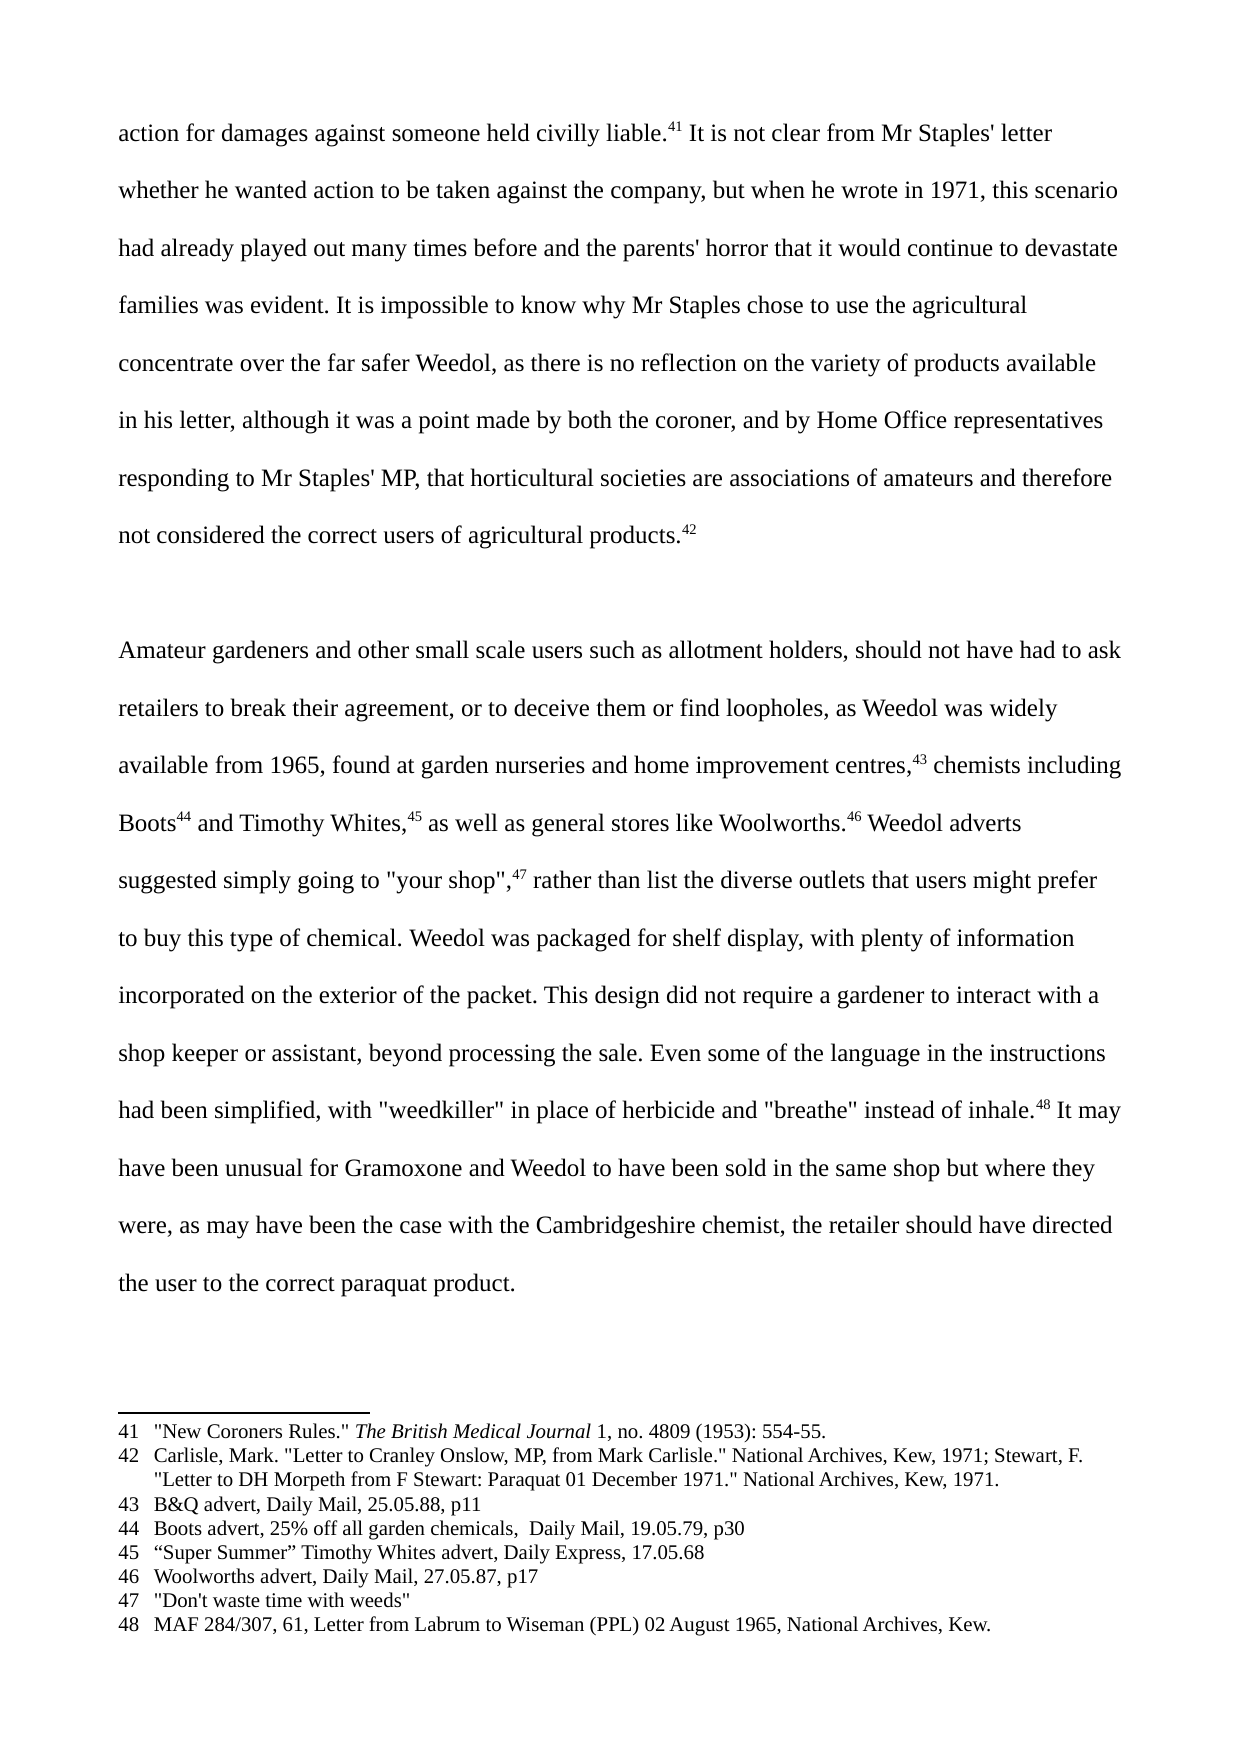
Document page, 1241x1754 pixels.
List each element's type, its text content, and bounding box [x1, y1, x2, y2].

text Amateur gardeners and other small scale users such as allotment holders, should not have had to ask retailers to break their agreement, or to deceive them or find loopholes, as Weedol was widely available from 1965, found at garden nurseries and home improvement centres, chemists including Boots and Timothy Whites, as well as general stores like Woolworths. Weedol adverts suggested simply going to "your shop", rather than list the diverse outlets that users might prefer to buy this type of chemical. Weedol was packaged for shelf display, with plenty of information incorporated on the exterior of the packet. This design did not require a gardener to interact with a shop keeper or assistant, beyond processing the sale. Even some of the language in the instructions had been simplified, with "weedkiller" in place of herbicide and "breathe" instead of inhale. It may have been unusual for Gramoxone and Weedol to have been sold in the same shop but where they were, as may have been the case with the Cambridgeshire chemist, the retailer should have directed the user to the correct paraquat product. [118, 636, 1122, 1297]
text Boots advert, 25% off all garden chemicals, Daily Mail, 19.05.79, p30 [118, 1516, 1122, 1539]
text action for damages against someone held civilly liable. It is not clear from Mr Staples' letter whether he wanted action to be taken against the company, but when he wrote in 1971, this scenario had already played out many times before and the parents' horror that it would continue to devastate families was evident. It is impossible to know why Mr Staples chose to use the agricultural concentrate over the far safer Weedol, as there is no reflection on the variety of products available in his letter, although it was a point made by both the coroner, and by Home Office representatives responding to Mr Staples' MP, that horticultural societies are associations of amateurs and therefore not considered the correct users of agricultural products. [118, 118, 1122, 549]
text MAF 284/307, 61, Letter from Labrum to Wiseman (PPL) 02 August 1965, National Archives, Kew. [118, 1612, 1122, 1636]
text "Don't waste time with weeds" [118, 1588, 1122, 1612]
text Woolworths advert, Daily Mail, 27.05.87, p17 [118, 1564, 1122, 1588]
text “Super Summer” Timothy Whites advert, Daily Express, 17.05.68 [118, 1539, 1122, 1564]
text "New Coroners Rules." The British Medical Journal 1, no. 4809 (1953): 554-55. [118, 1419, 1122, 1443]
text B&Q advert, Daily Mail, 25.05.88, p11 [118, 1491, 1122, 1516]
text Carlisle, Mark. "Letter to Cranley Onslow, MP, from Mark Carlisle." National Archives, Kew, 1971; Stewart, F. "Letter to DH Morpeth from F Stewart: Paraquat 01 December 1971." National Archives, Kew, 1971. [118, 1443, 1122, 1491]
